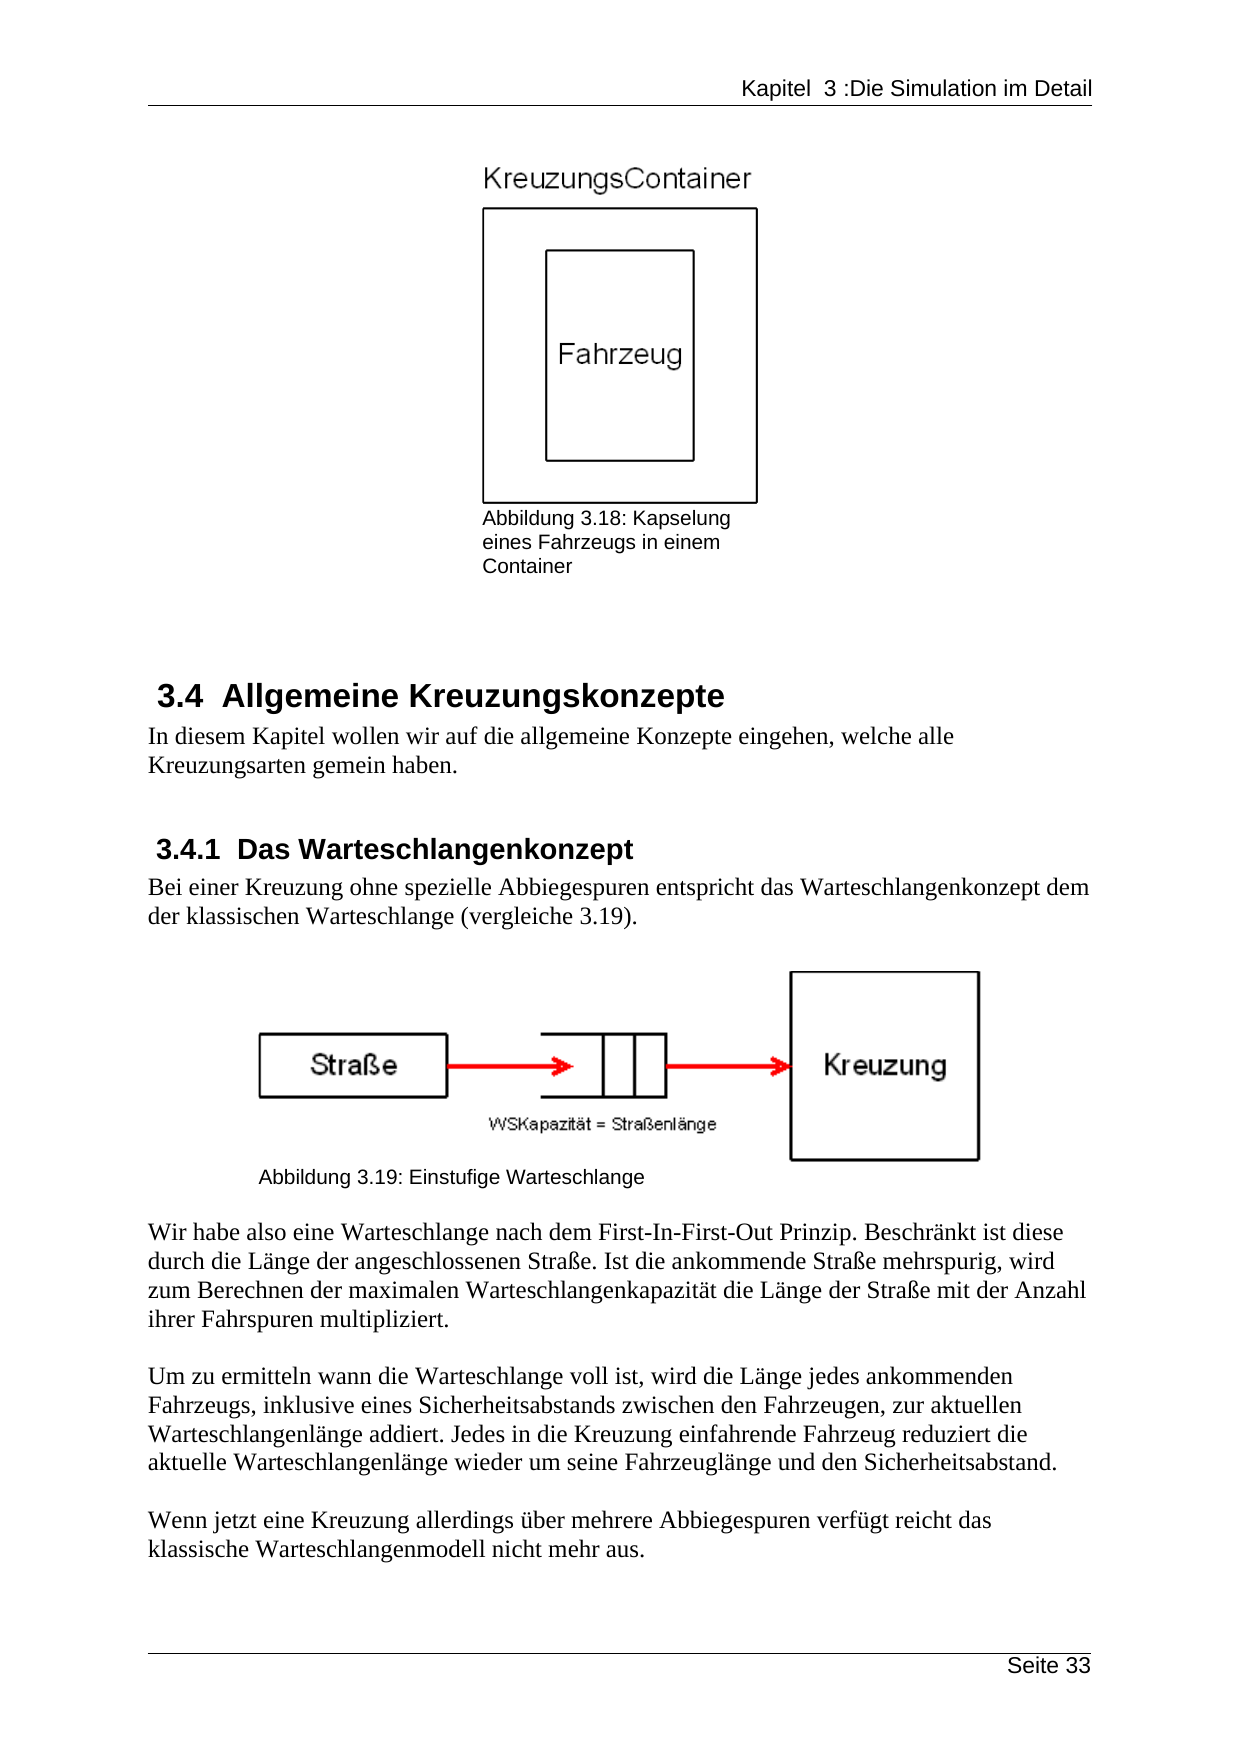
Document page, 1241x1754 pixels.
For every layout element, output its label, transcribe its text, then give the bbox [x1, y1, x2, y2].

text Wir habe also eine Warteschlange nach dem First-In-First-Out Prinzip. Beschränkt ist diese durch die Länge der angeschlossenen Straße. Ist die ankommende Straße mehrspurig, wird zum Berechnen der maximalen Warteschlangenkapazität die Länge der Straße mit der Anzahl ihrer Fahrspuren multipliziert. [148, 1217, 1092, 1332]
text Bei einer Kreuzung ohne spezielle Abbiegespuren entspricht das Warteschlangenkonzept dem der klassischen Warteschlange (vergleiche Abbildung 3.19). [148, 872, 1092, 929]
text In diesem Kapitel wollen wir auf die allgemeine Konzepte eingehen, welche alle Kreuzungsarten gemein haben. [148, 721, 1092, 778]
picture [258, 971, 982, 1165]
text Abbildung 3.19: Einstufige Warteschlange [258, 1165, 982, 1189]
text Wenn jetzt eine Kreuzung allerdings über mehrere Abbiegespuren verfügt reicht das klassische Warteschlangenmodell nicht mehr aus. [148, 1505, 1092, 1562]
text Um zu ermitteln wann die Warteschlange voll ist, wird die Länge jedes ankommenden Fahrzeugs, inklusive eines Sicherheitsabstands zwischen den Fahrzeugen, zur aktuellen Warteschlangenlänge addiert. Jedes in die Kreuzung einfahrende Fahrzeug reduziert die aktuelle Warteschlangenlänge wieder um seine Fahrzeuglänge und den Sicherheitsabstand. [148, 1361, 1092, 1476]
picture [482, 160, 759, 506]
subtitle Das Warteschlangenkonzept [148, 832, 1092, 866]
subtitle Allgemeine Kreuzungskonzepte [148, 676, 1092, 715]
text Abbildung 3.18: Kapselung eines Fahrzeugs in einem Container [482, 506, 758, 578]
